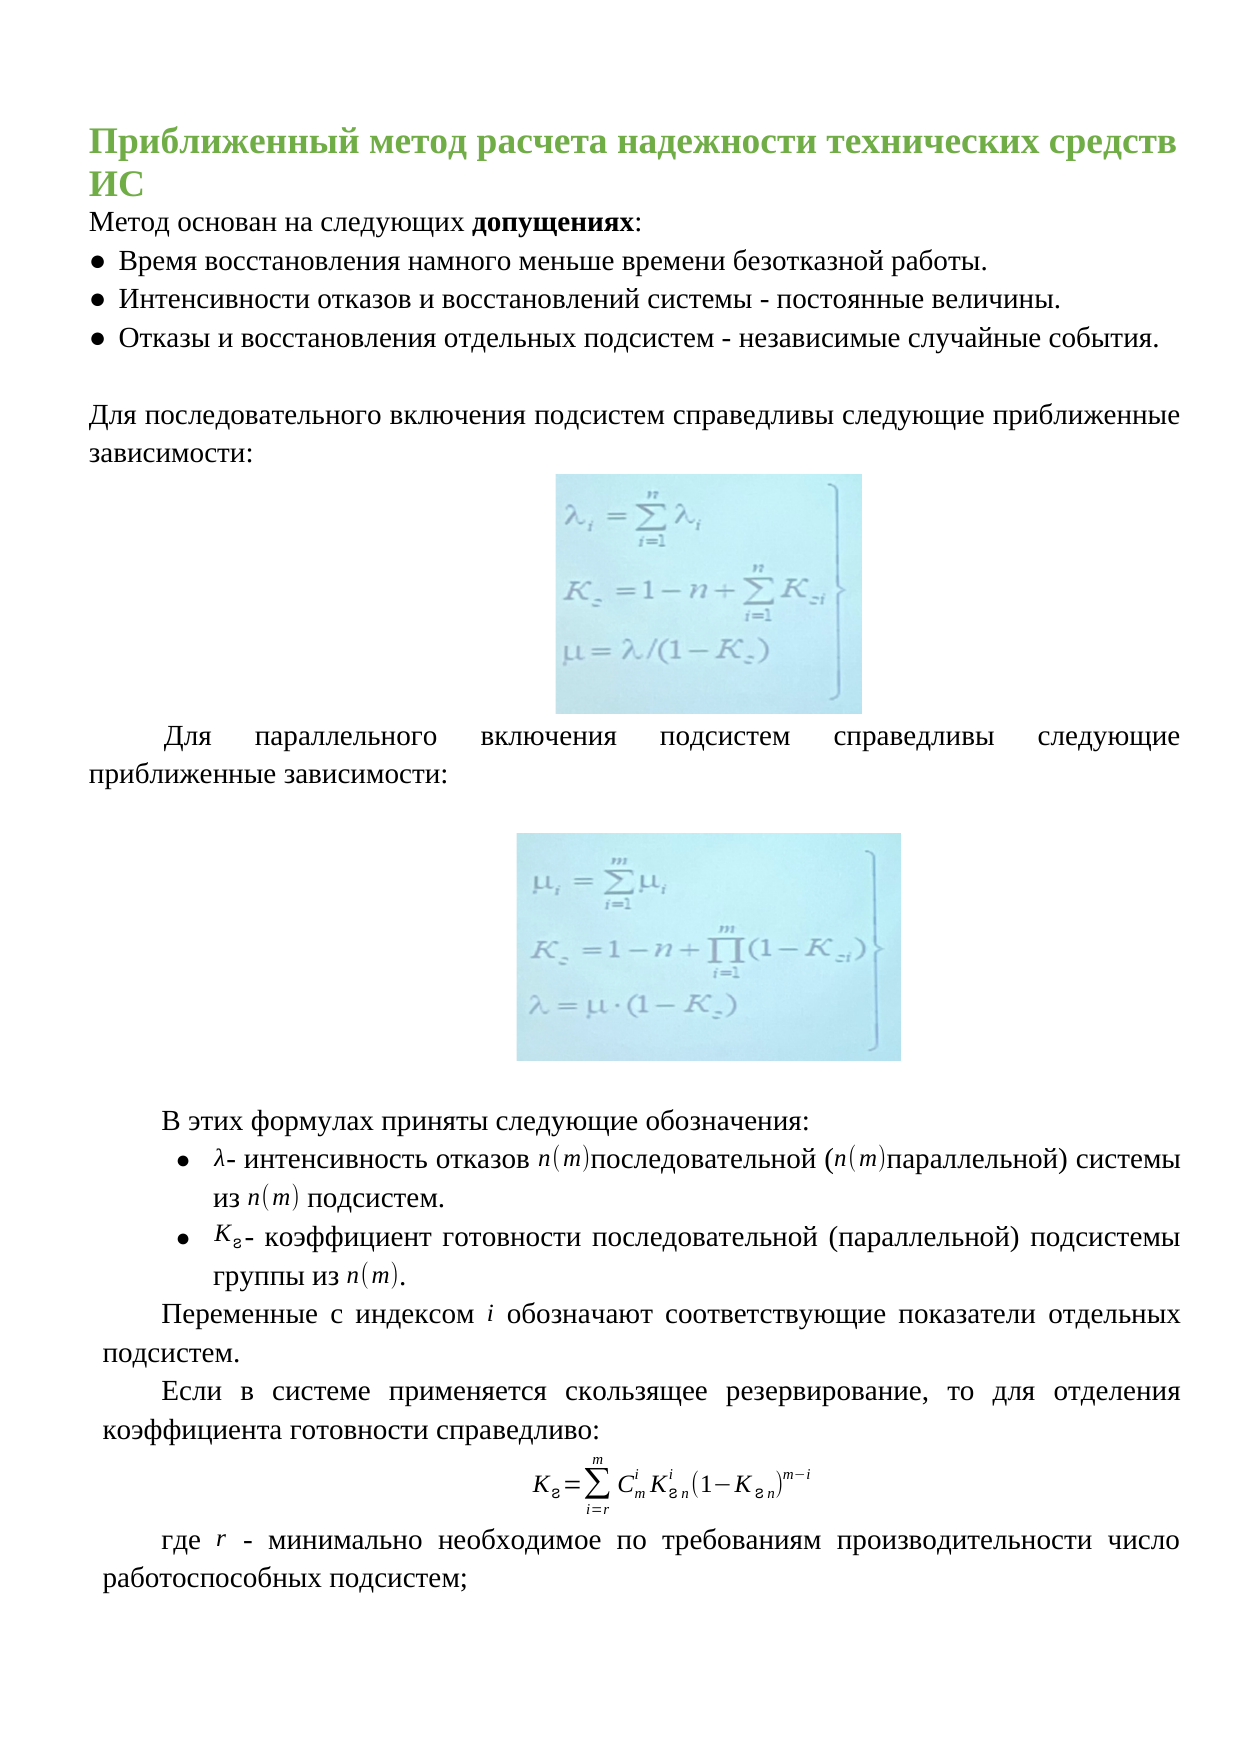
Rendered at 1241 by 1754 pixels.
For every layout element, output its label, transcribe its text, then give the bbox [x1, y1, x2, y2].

list Отказы и восстановления отдельных подсистем - независимые случайные события. [89, 320, 1181, 353]
text Метод основан на следующих допущениях: [89, 204, 1181, 238]
text Переменные с индексом обозначают соответствующие показатели отдельных подсистем. [102, 1296, 1181, 1368]
list Время восстановления намного меньше времени безотказной работы. [89, 243, 1181, 276]
list - интенсивность отказов последовательной (параллельной) системы из подсистем. [175, 1142, 1181, 1214]
list - коэффициент готовности последовательной (параллельной) подсистемы группы из . [175, 1219, 1181, 1291]
text Для последовательного включения подсистем справедливы следующие приближенные зависимости: [89, 397, 1181, 469]
text Если в системе применяется скользящее резервирование, то для отделения коэффициента готовности справедливо: [102, 1373, 1181, 1445]
text В этих формулах приняты следующие обозначения: [102, 1103, 1181, 1137]
text где - минимально необходимое по требованиям производительности число работоспособных подсистем; [102, 1522, 1181, 1594]
list Интенсивности отказов и восстановлений системы - постоянные величины. [89, 281, 1181, 315]
text Приближенный метод расчета надежности технических средств ИС [89, 118, 1181, 204]
picture [516, 833, 901, 1061]
picture [555, 474, 862, 714]
text Для параллельного включения подсистем справедливы следующие приближенные зависимости: [89, 718, 1181, 790]
